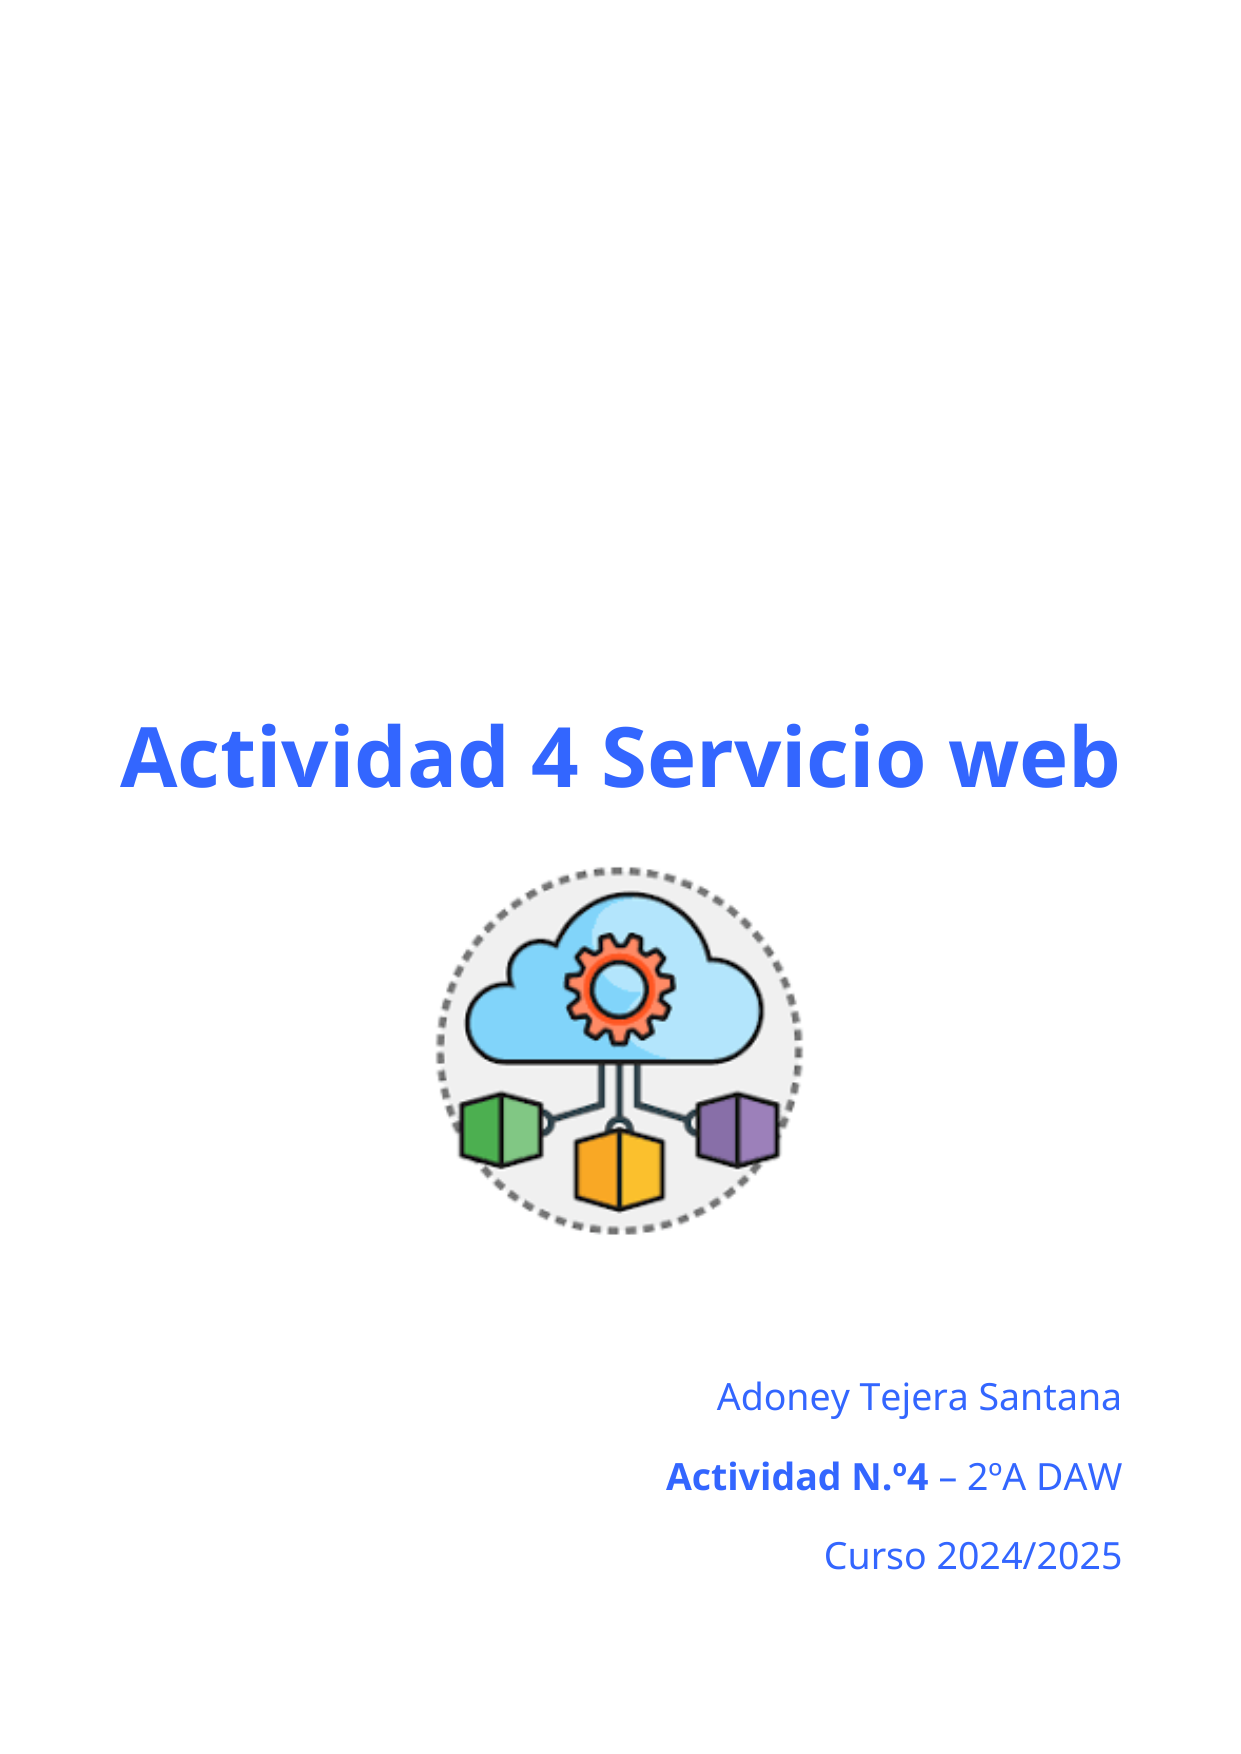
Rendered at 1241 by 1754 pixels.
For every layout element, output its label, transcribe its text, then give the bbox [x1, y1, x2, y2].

text Adoney Tejera Santana [118, 1370, 1122, 1421]
text Curso 2024/2025 [118, 1529, 1122, 1580]
picture [405, 850, 835, 1254]
text Actividad N.º4 – 2ºA DAW [118, 1450, 1122, 1501]
text Actividad 4 Servicio web [118, 698, 1122, 812]
